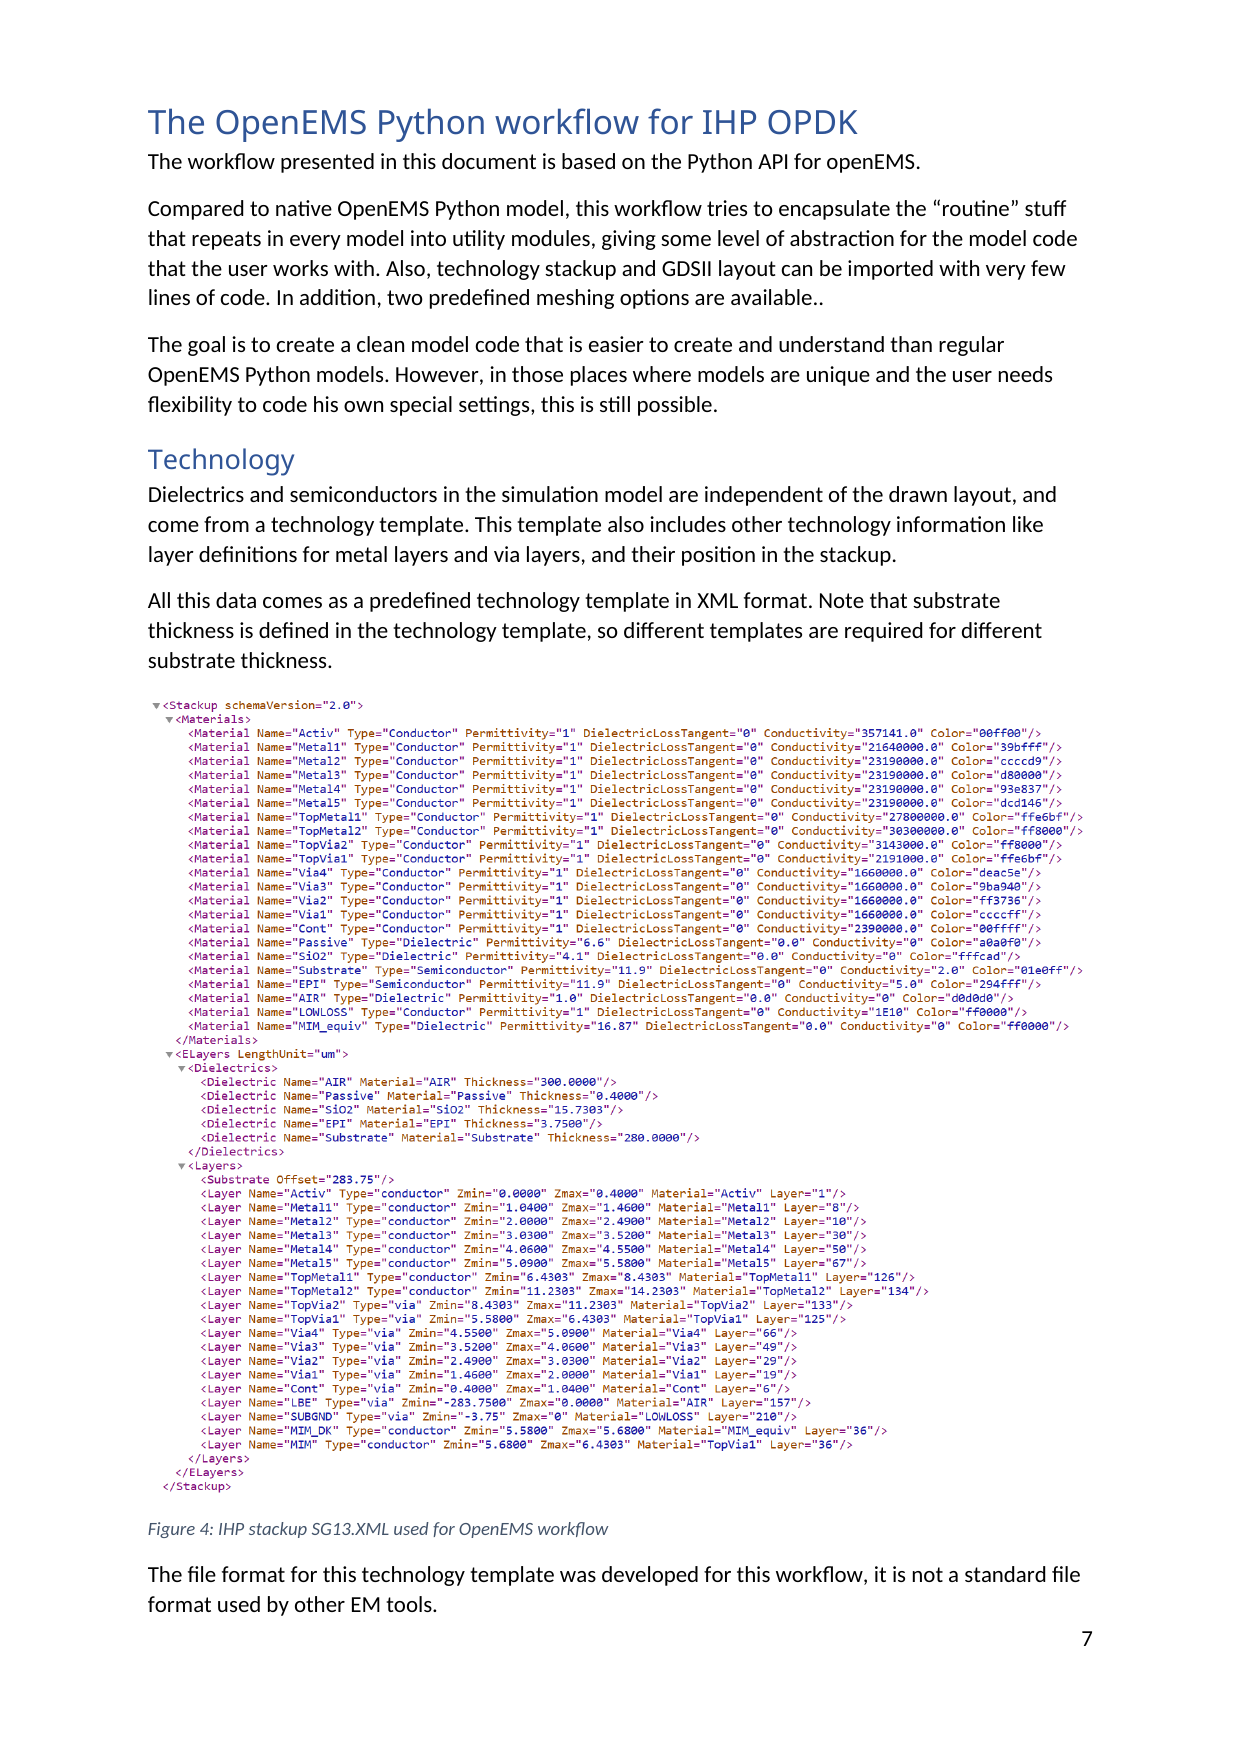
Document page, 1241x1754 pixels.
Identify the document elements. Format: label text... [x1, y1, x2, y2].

text The file format for this technology template was developed for this workflow, it is not a standard file format used by other EM tools. [148, 1560, 1093, 1618]
text Figure 4: IHP stackup SG13.XML used for OpenEMS workflow [148, 1517, 1093, 1539]
text All this data comes as a predefined technology template in XML format. Note that substrate thickness is defined in the technology template, so different templates are required for different substrate thickness. [148, 586, 1093, 674]
subtitle The OpenEMS Python workflow for IHP OPDK [148, 99, 1093, 144]
text The workflow presented in this document is based on the Python API for openEMS. [148, 147, 1093, 175]
text The goal is to create a clean model code that is easier to create and understand than regular OpenEMS Python models. However, in those places where models are unique and the user needs flexibility to code his own special settings, this is still possible. [148, 330, 1093, 418]
text Dielectrics and semiconductors in the simulation model are independent of the drawn layout, and come from a technology template. This template also includes other technology information like layer definitions for metal layers and via layers, and their position in the stackup. [148, 480, 1093, 568]
subtitle Technology [148, 441, 1093, 477]
text Compared to native OpenEMS Python model, this workflow tries to encapsulate the “routine” stuff that repeats in every model into utility modules, giving some level of abstraction for the model code that the user works with. Also, technology stackup and GDSII layout can be imported with very few lines of code. In addition, two predefined meshing options are available.. [148, 194, 1093, 312]
picture [147, 692, 1093, 1499]
